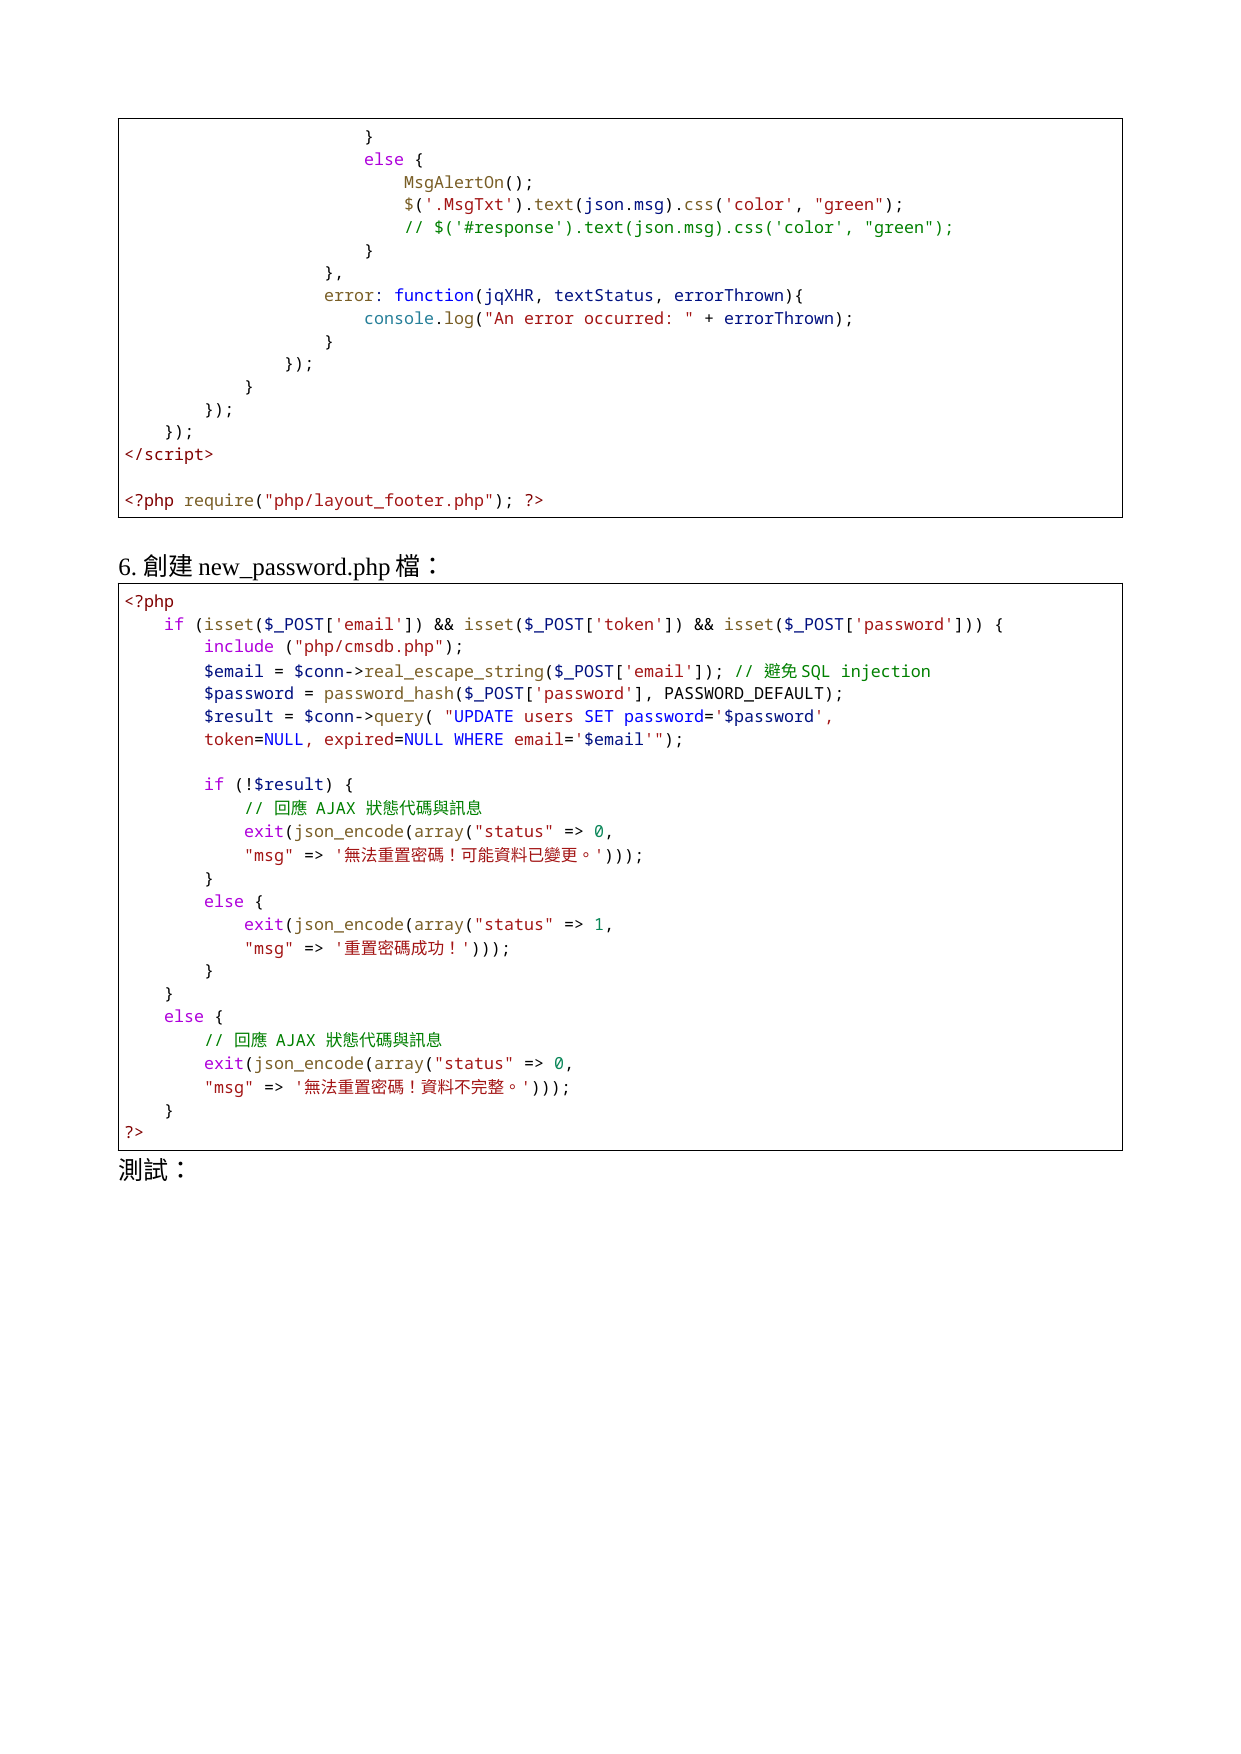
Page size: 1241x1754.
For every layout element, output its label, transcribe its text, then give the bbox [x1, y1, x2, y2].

table_header <?php if (isset($_POST['email']) && isset($_POST['token']) && isset($_POST['password'])) { include ("php/cmsdb.php"); $email = $conn->real_escape_string($_POST['email']); // 避免SQL injection $password = password_hash($_POST['password'], PASSWORD_DEFAULT); $result = $conn->query( "UPDATE users SET password='$password', token=NULL, expired=NULL WHERE email='$email'"); if (!$result) { // 回應 AJAX 狀態代碼與訊息 exit(json_encode(array("status" => 0, "msg" => '無法重置密碼！可能資料已變更。'))); } else { exit(json_encode(array("status" => 1, "msg" => '重置密碼成功！'))); } } else { // 回應 AJAX 狀態代碼與訊息 exit(json_encode(array("status" => 0, "msg" => '無法重置密碼！資料不完整。'))); } ?> [119, 584, 1122, 1149]
text 測試： [118, 1151, 1122, 1187]
table_header } else { MsgAlertOn(); $('.MsgTxt').text(json.msg).css('color', "green"); // $('#response').text(json.msg).css('color', "green"); } }, error: function(jqXHR, textStatus, errorThrown){ console.log("An error occurred: " + errorThrown); } }); } }); }); </script> <?php require("php/layout_footer.php"); ?> [119, 119, 1122, 517]
text 6. 創建new_password.php檔： [118, 546, 1122, 583]
